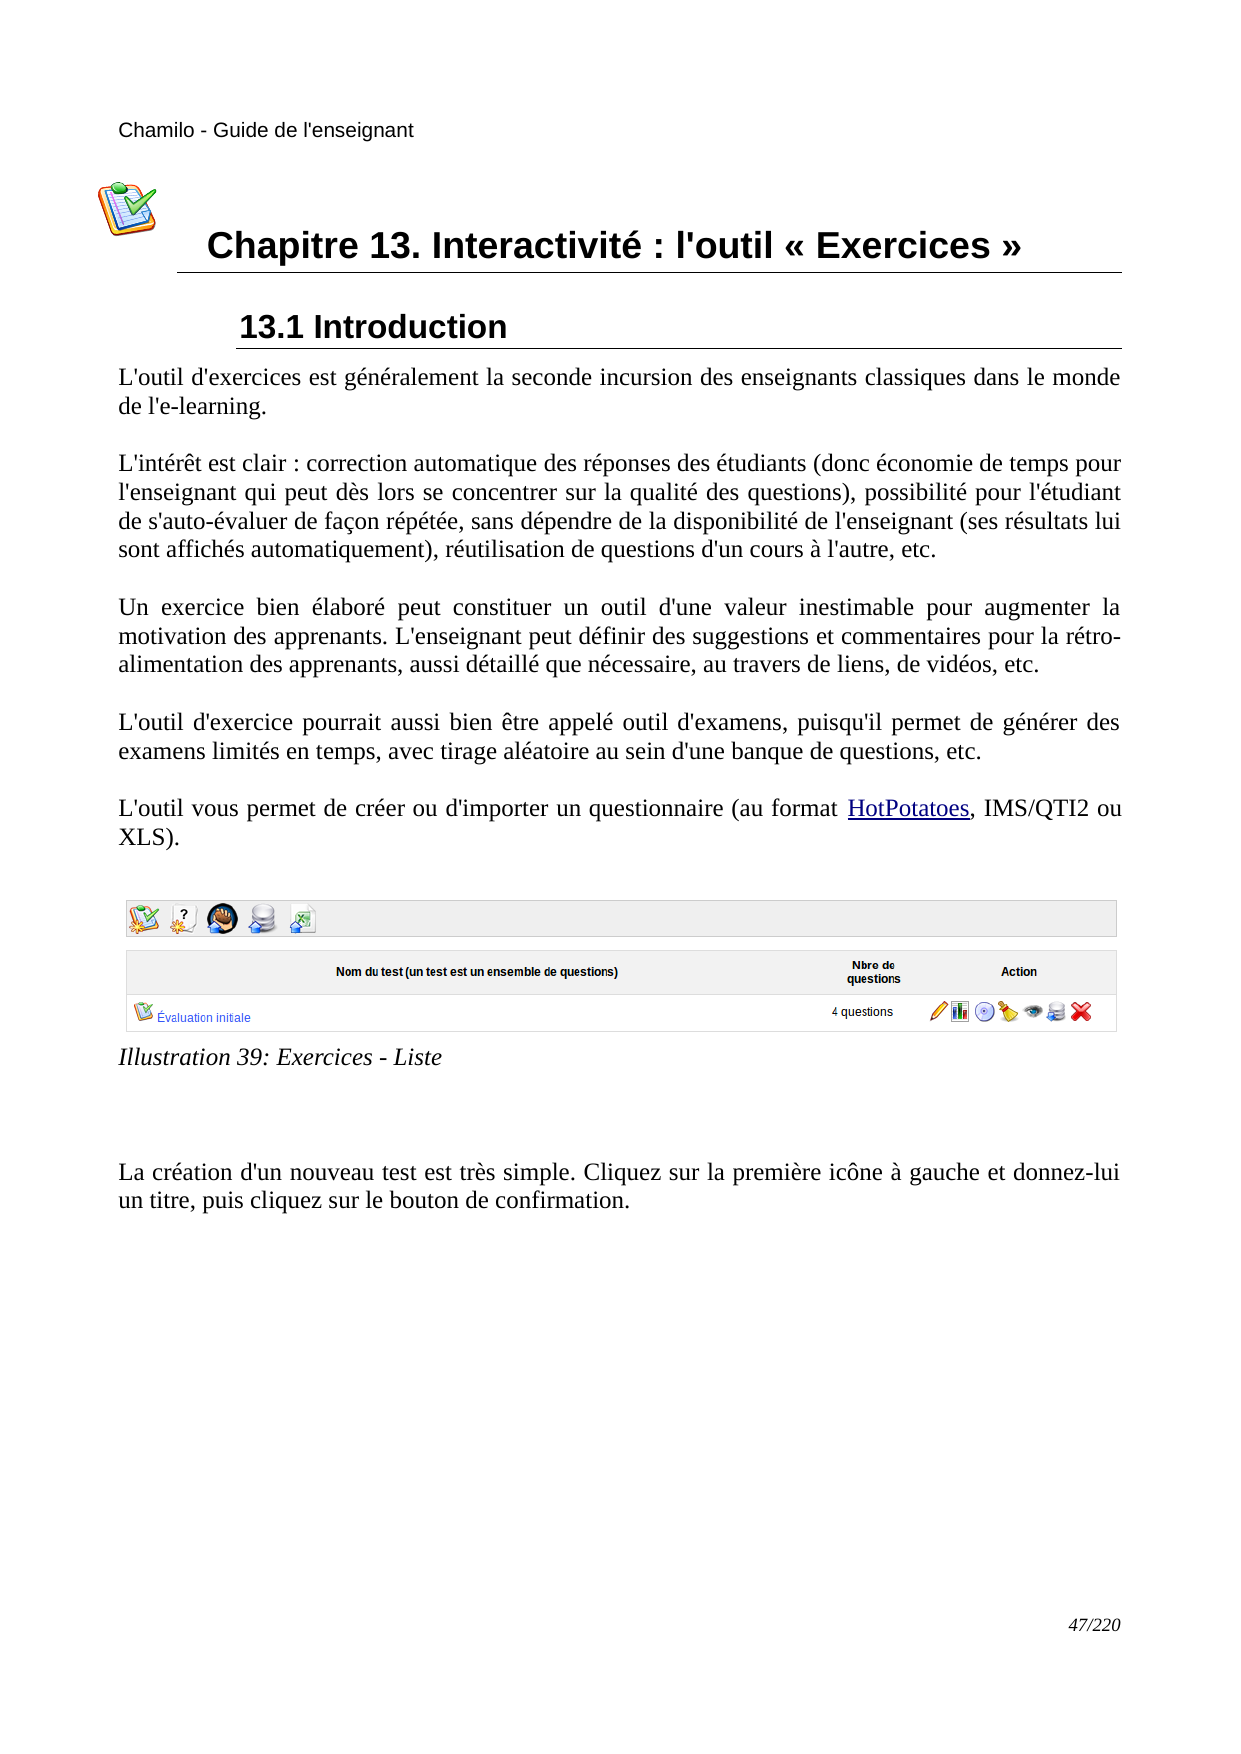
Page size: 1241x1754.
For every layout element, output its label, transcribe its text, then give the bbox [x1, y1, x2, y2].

text La création d'un nouveau test est très simple. Cliquez sur la première icône à gauche et donnez-lui un titre, puis cliquez sur le bouton de confirmation. [118, 1157, 1122, 1214]
text L'outil d'exercice pourrait aussi bien être appelé outil d'examens, puisqu'il permet de générer des examens limités en temps, avec tirage aléatoire au sein d'une banque de questions, etc. [118, 707, 1122, 764]
text Un exercice bien élaboré peut constituer un outil d'une valeur inestimable pour augmenter la motivation des apprenants. L'enseignant peut définir des suggestions et commentaires pour la rétro-alimentation des apprenants, aussi détaillé que nécessaire, au travers de liens, de vidéos, etc. [118, 592, 1122, 678]
text Illustration 39: Exercices - Liste [118, 1042, 1122, 1070]
subtitle Interactivité : l'outil « Exercices » [177, 190, 1122, 272]
text L'outil d'exercices est généralement la seconde incursion des enseignants classiques dans le monde de l'e-learning. [118, 362, 1122, 419]
text L'outil vous permet de créer ou d'importer un questionnaire (au format HotPotatoes, IMS/QTI2 ou XLS). [118, 793, 1122, 851]
text L'intérêt est clair : correction automatique des réponses des étudiants (donc économie de temps pour l'enseignant qui peut dès lors se concentrer sur la qualité des questions), possibilité pour l'étudiant de s'auto-évaluer de façon répétée, sans dépendre de la disponibilité de l'enseignant (ses résultats lui sont affichés automatiquement), réutilisation de questions d'un cours à l'autre, etc. [118, 448, 1122, 563]
picture [118, 892, 1123, 1042]
subtitle Introduction [236, 304, 1122, 348]
